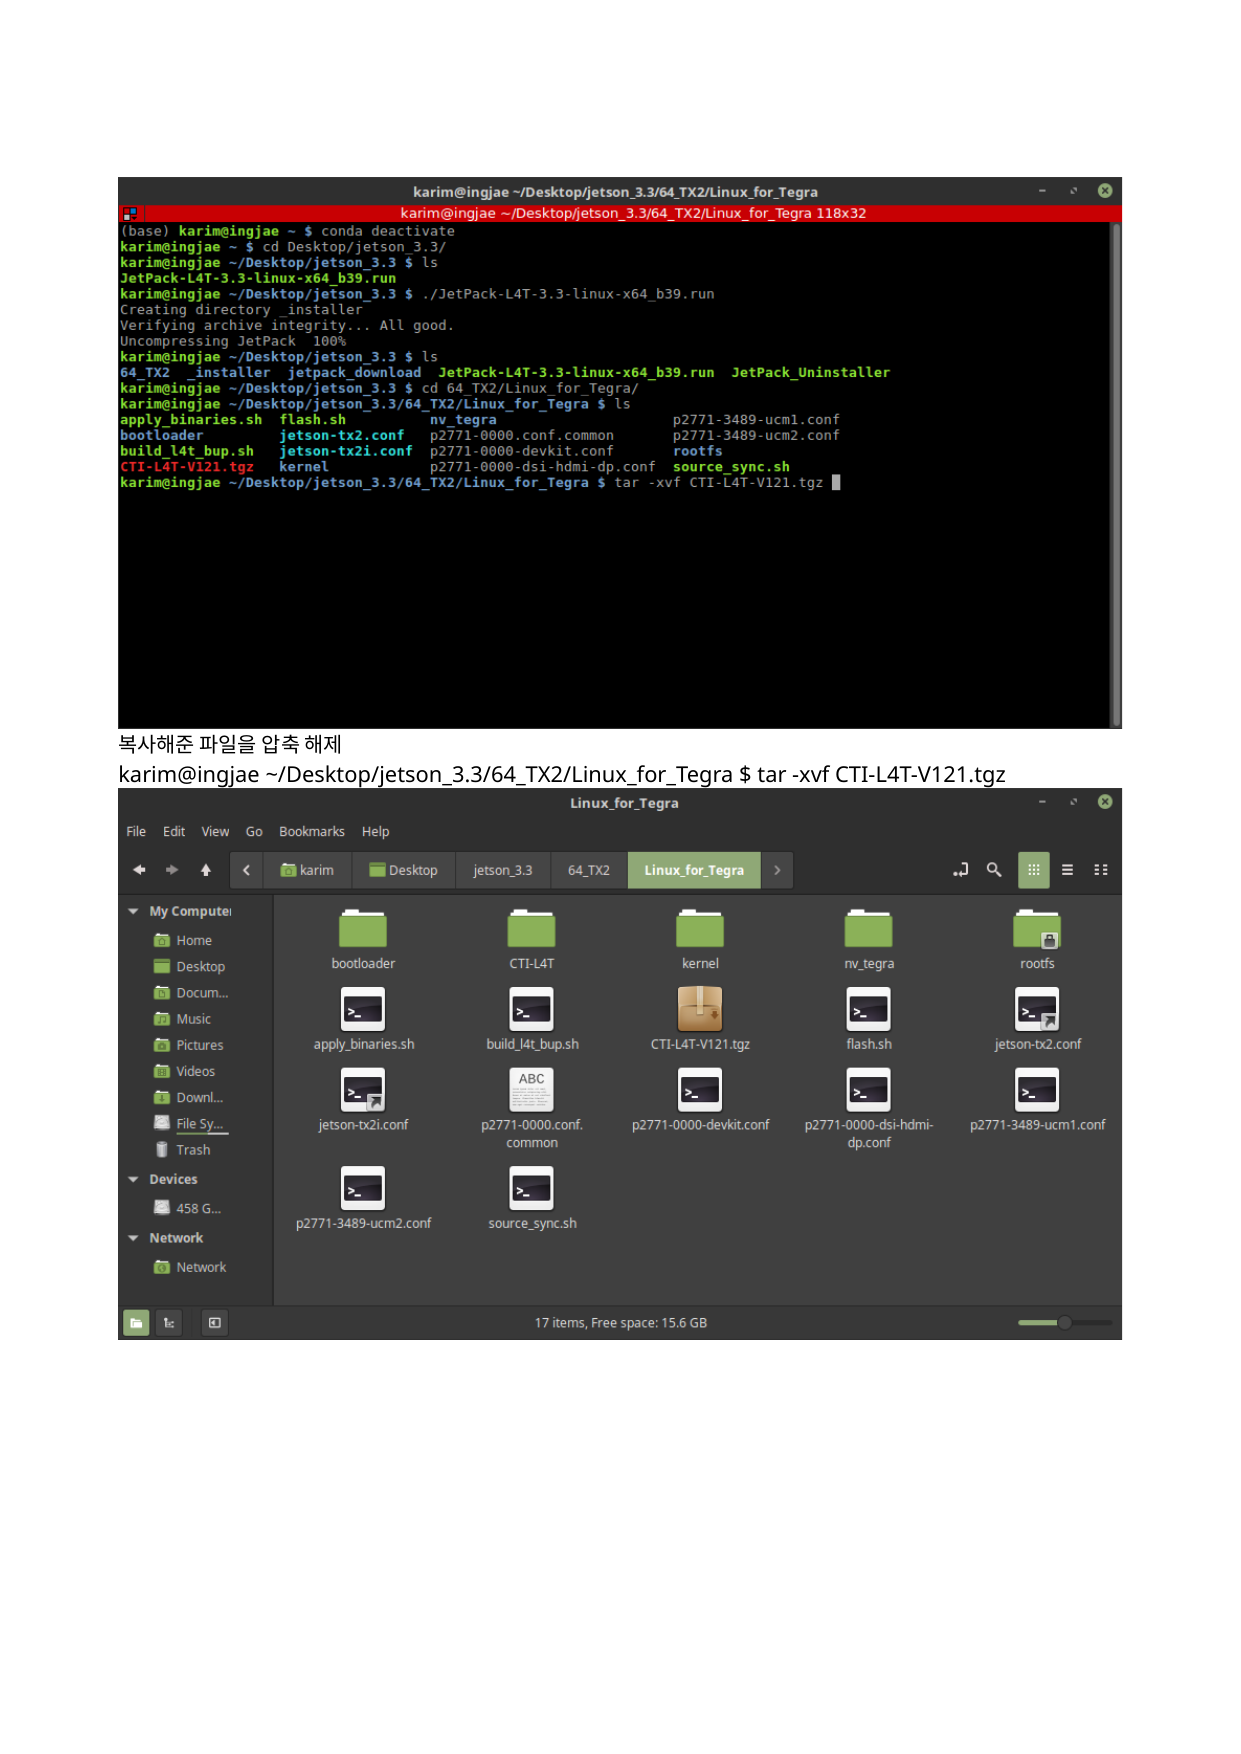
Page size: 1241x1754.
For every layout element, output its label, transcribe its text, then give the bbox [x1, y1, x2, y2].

picture [118, 177, 1123, 729]
text 복사해준 파일을 압축 해제 [118, 729, 1122, 759]
picture [118, 788, 1123, 1340]
text karim@ingjae ~/Desktop/jetson_3.3/64_TX2/Linux_for_Tegra $ tar -xvf CTI-L4T-V121.tgz [118, 759, 1122, 788]
